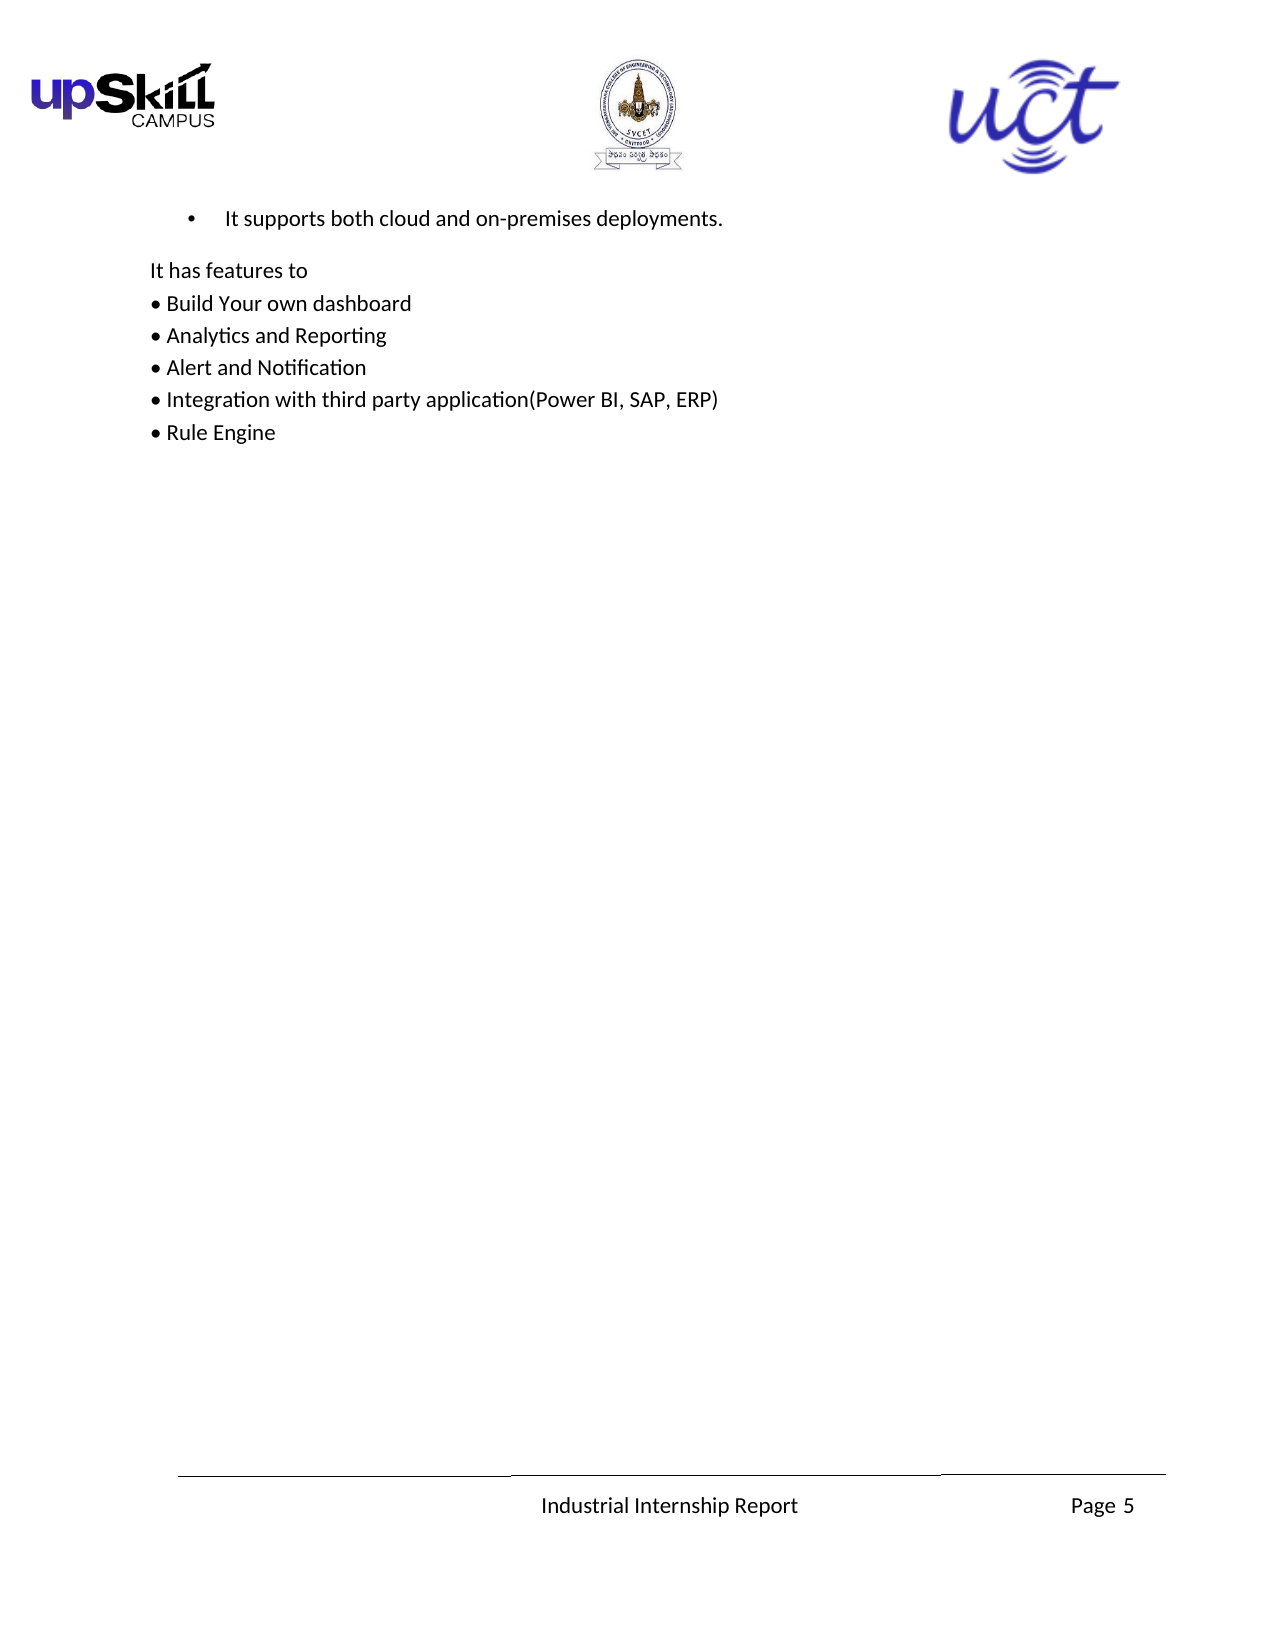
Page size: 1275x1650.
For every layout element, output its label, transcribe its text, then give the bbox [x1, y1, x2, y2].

list It supports both cloud and on-premises deployments. [187, 204, 1134, 232]
text It has features to • Build Your own dashboard • Analytics and Reporting • Alert and Notification • Integration with third party application(Power BI, SAP, ERP) • Rule Engine [150, 257, 1134, 446]
